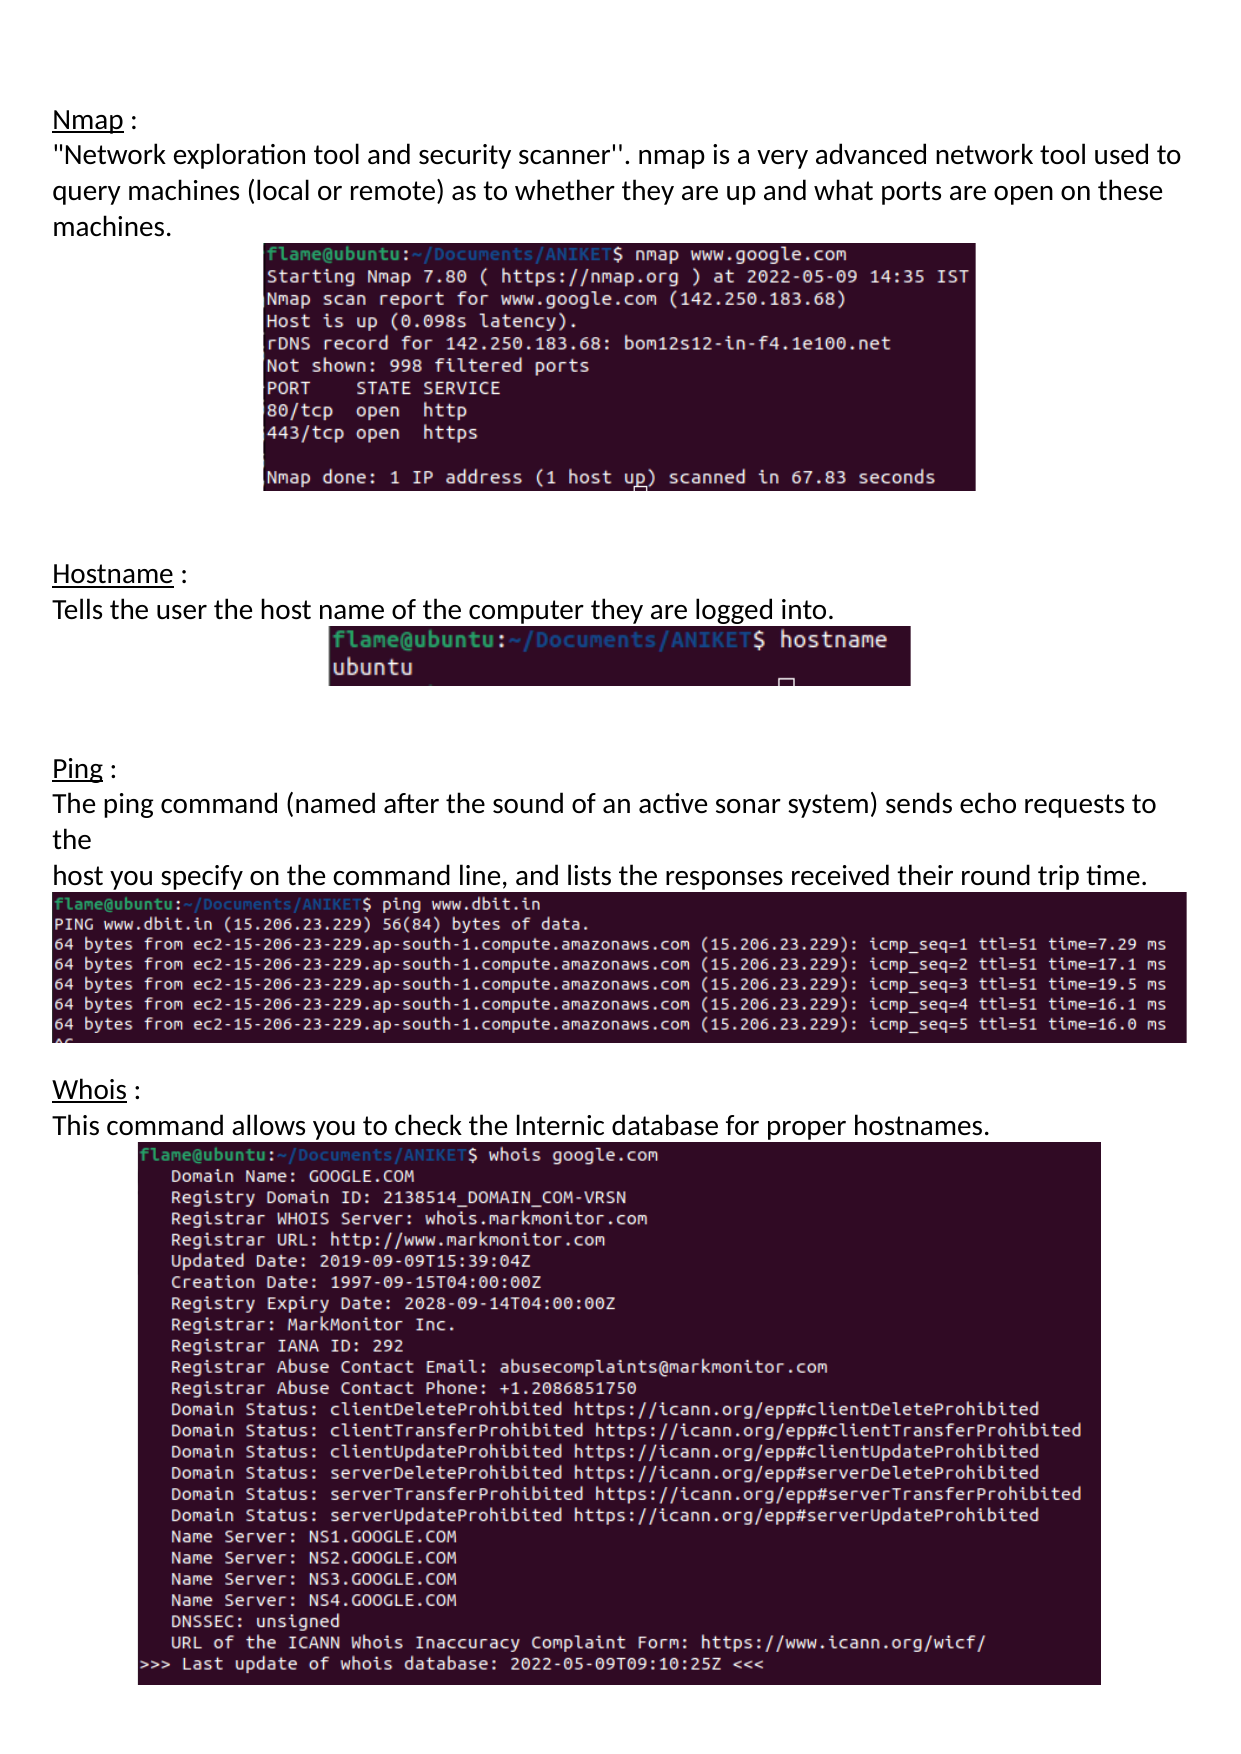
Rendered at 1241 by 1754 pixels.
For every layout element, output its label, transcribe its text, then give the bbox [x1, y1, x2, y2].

text Nmap : [52, 101, 1187, 136]
text Hostname : [52, 555, 1187, 591]
text Whois : [52, 1071, 1187, 1107]
text Tells the user the host name of the computer they are logged into. [52, 591, 1187, 627]
text This command allows you to check the lnternic database for proper hostnames. [52, 1107, 1187, 1142]
text The ping command (named after the sound of an active sonar system) sends echo requests to the [52, 785, 1187, 857]
text Ping : [52, 750, 1187, 785]
text "Network exploration tool and security scanner''. nmap is a very advanced network tool used to [52, 136, 1187, 172]
text query machines (local or remote) as to whether they are up and what ports are open on these [52, 172, 1187, 208]
text host you specify on the command line, and lists the responses received their round trip time. [52, 857, 1187, 892]
text machines. [52, 208, 1187, 243]
